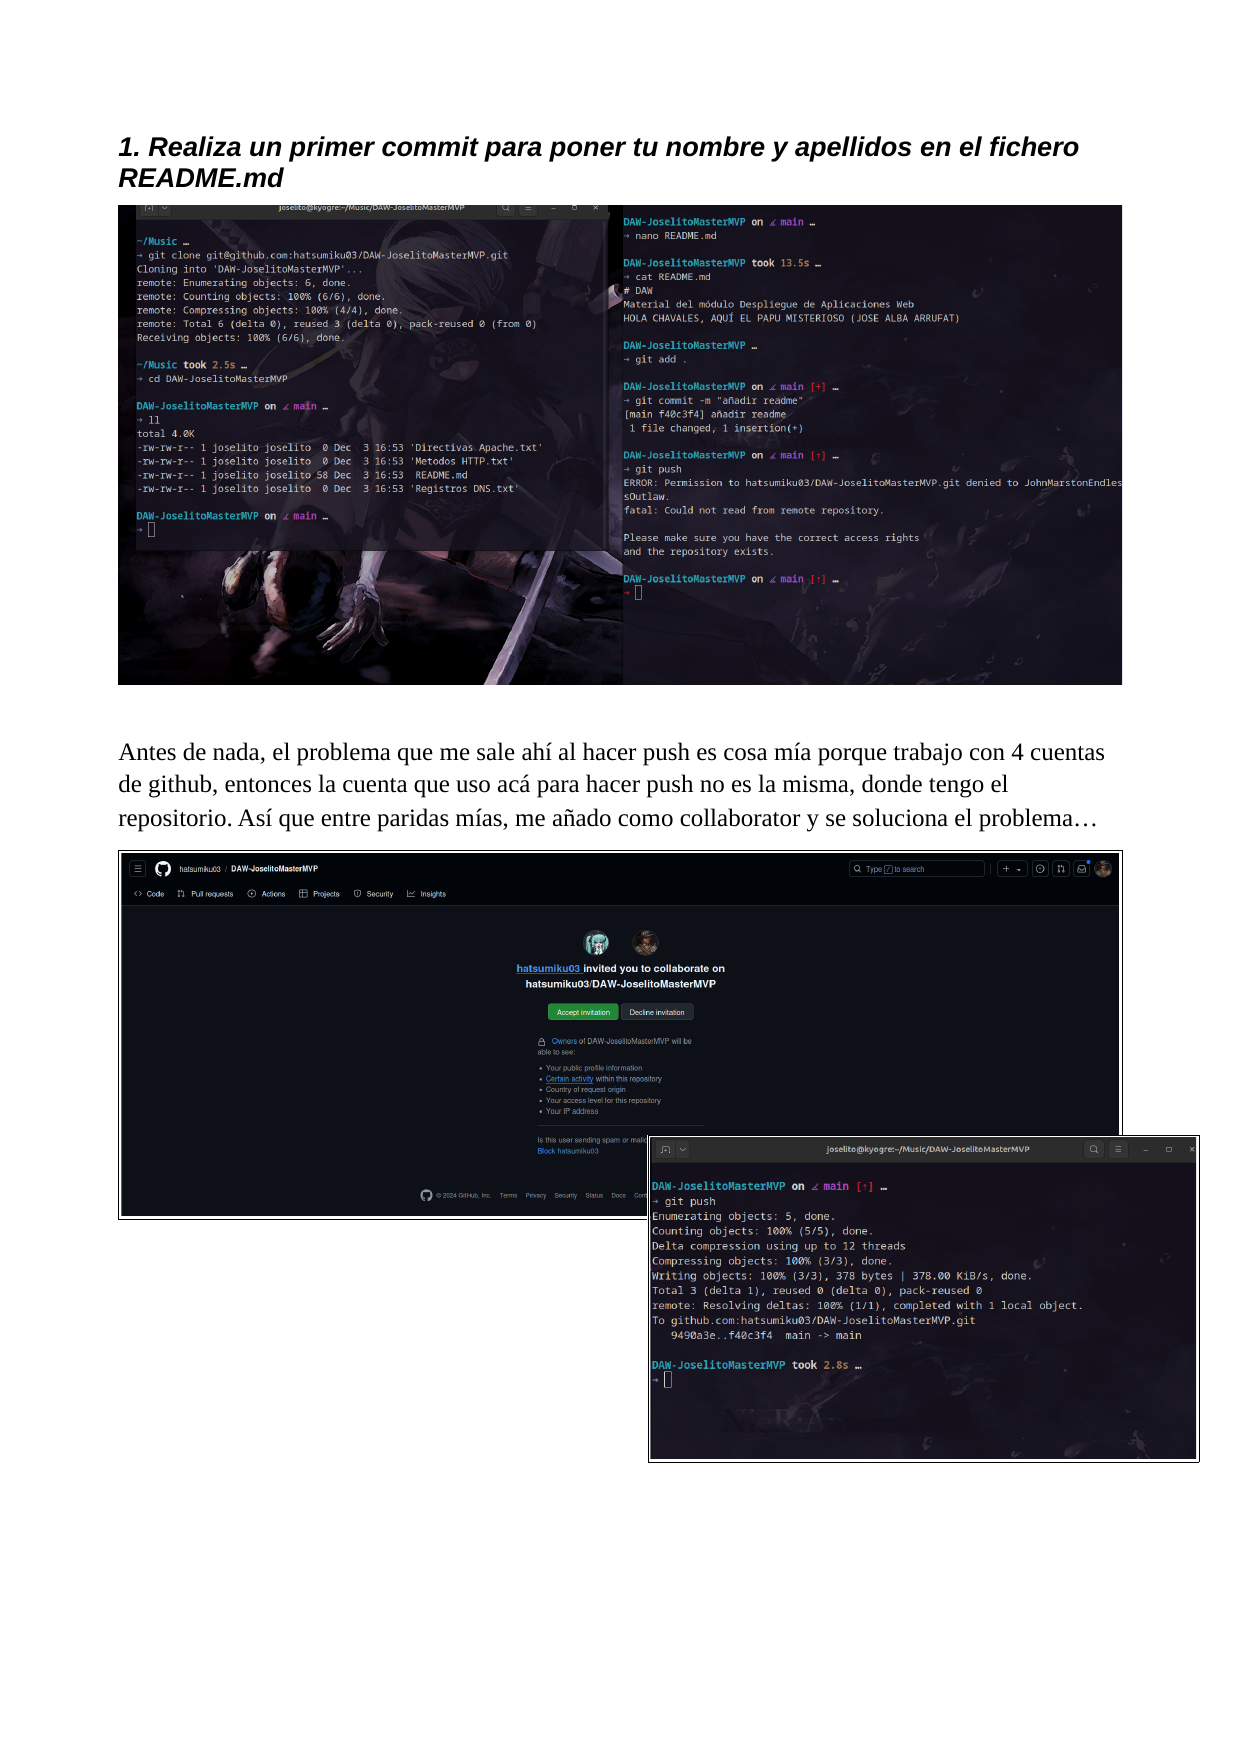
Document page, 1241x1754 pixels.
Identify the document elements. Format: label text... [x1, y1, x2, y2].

picture [650, 1137, 1197, 1459]
subtitle 1. Realiza un primer commit para poner tu nombre y apellidos en el fichero README.md [118, 131, 1122, 193]
text Antes de nada, el problema que me sale ahí al hacer push es cosa mía porque trabajo con 4 cuentas de github, entonces la cuenta que uso acá para hacer push no es la misma, donde tengo el repositorio. Así que entre paridas mías, me añado como collaborator y se soluciona el problema… [118, 737, 1122, 831]
picture [121, 853, 1119, 1216]
picture [118, 205, 1123, 685]
